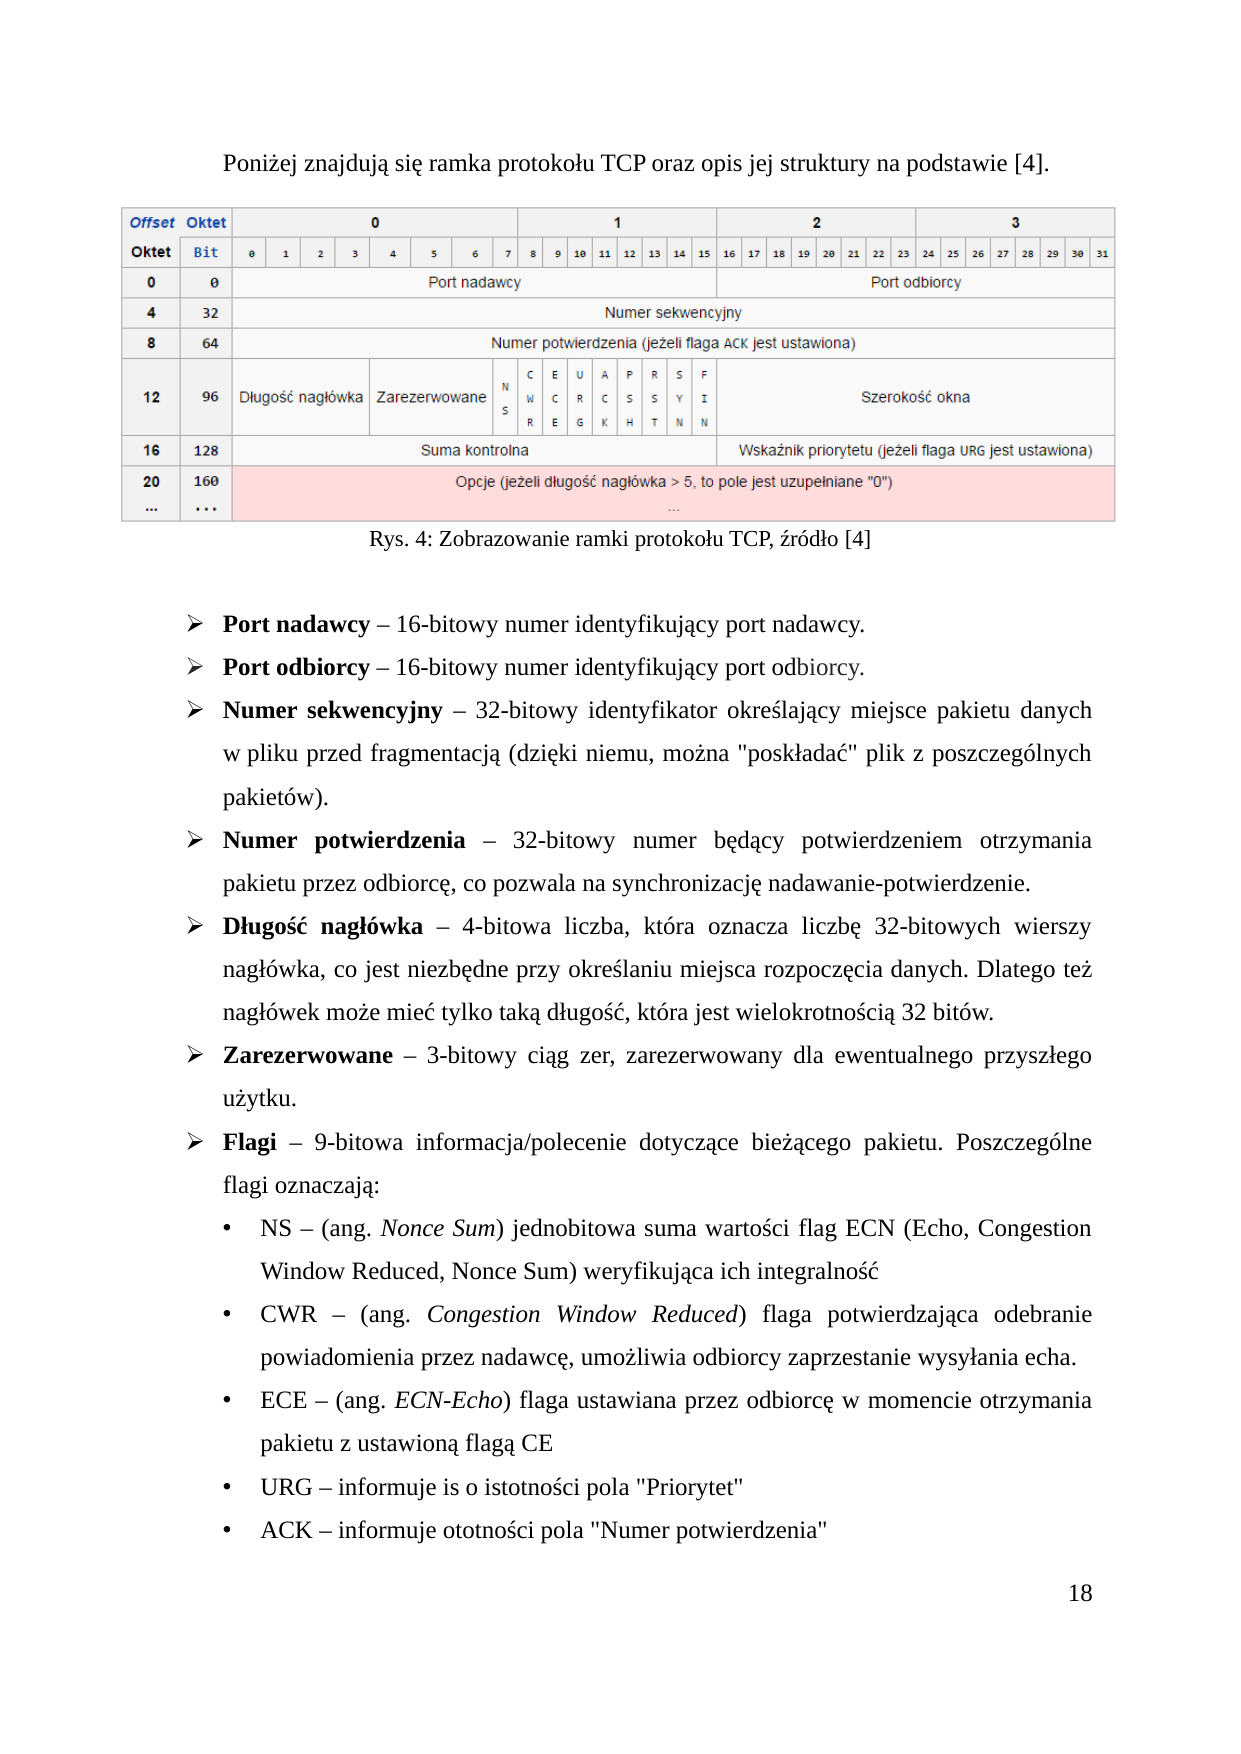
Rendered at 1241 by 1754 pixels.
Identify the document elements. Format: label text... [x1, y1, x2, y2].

list Port nadawcy – 16-bitowy numer identyfikujący port nadawcy. [185, 609, 1093, 638]
picture [118, 203, 1123, 526]
list Numer sekwencyjny – 32-bitowy identyfikator określający miejsce pakietu danych w pliku przed fragmentacją (dzięki niemu, można "poskładać" plik z poszczególnych pakietów). [185, 695, 1093, 810]
list CWR – (ang. Congestion Window Reduced) flaga potwierdzająca odebranie powiadomienia przez nadawcę, umożliwia odbiorcy zaprzestanie wysyłania echa. [223, 1299, 1093, 1371]
list ECE – (ang. ECN-Echo) flaga ustawiana przez odbiorcę w momencie otrzymania pakietu z ustawioną flagą CE [223, 1385, 1093, 1457]
list NS – (ang. Nonce Sum) jednobitowa suma wartości flag ECN (Echo, Congestion Window Reduced, Nonce Sum) weryfikująca ich integralność [223, 1213, 1093, 1285]
list Numer potwierdzenia – 32-bitowy numer będący potwierdzeniem otrzymania pakietu przez odbiorcę, co pozwala na synchronizację nadawanie-potwierdzenie. [185, 825, 1093, 897]
list Zarezerwowane – 3-bitowy ciąg zer, zarezerwowany dla ewentualnego przyszłego użytku. [185, 1040, 1093, 1112]
list URG – informuje is o istotności pola "Priorytet" [223, 1472, 1093, 1500]
text Poniżej znajdują się ramka protokołu TCP oraz opis jej struktury na podstawie [4]. [148, 148, 1093, 176]
list Port odbiorcy – 16-bitowy numer identyfikujący port odbiorcy. [185, 652, 1093, 681]
list Flagi – 9-bitowa informacja/polecenie dotyczące bieżącego pakietu. Poszczególne flagi oznaczają: [185, 1127, 1093, 1198]
list Długość nagłówka – 4-bitowa liczba, która oznacza liczbę 32-bitowych wierszy nagłówka, co jest niezbędne przy określaniu miejsca rozpoczęcia danych. Dlatego też nagłówek może mieć tylko taką długość, która jest wielokrotnością 32 bitów. [185, 911, 1093, 1026]
list ACK – informuje ototności pola "Numer potwierdzenia" [223, 1515, 1093, 1543]
text Rys. 4: Zobrazowanie ramki protokołu TCP, źródło [4] [118, 526, 1122, 552]
